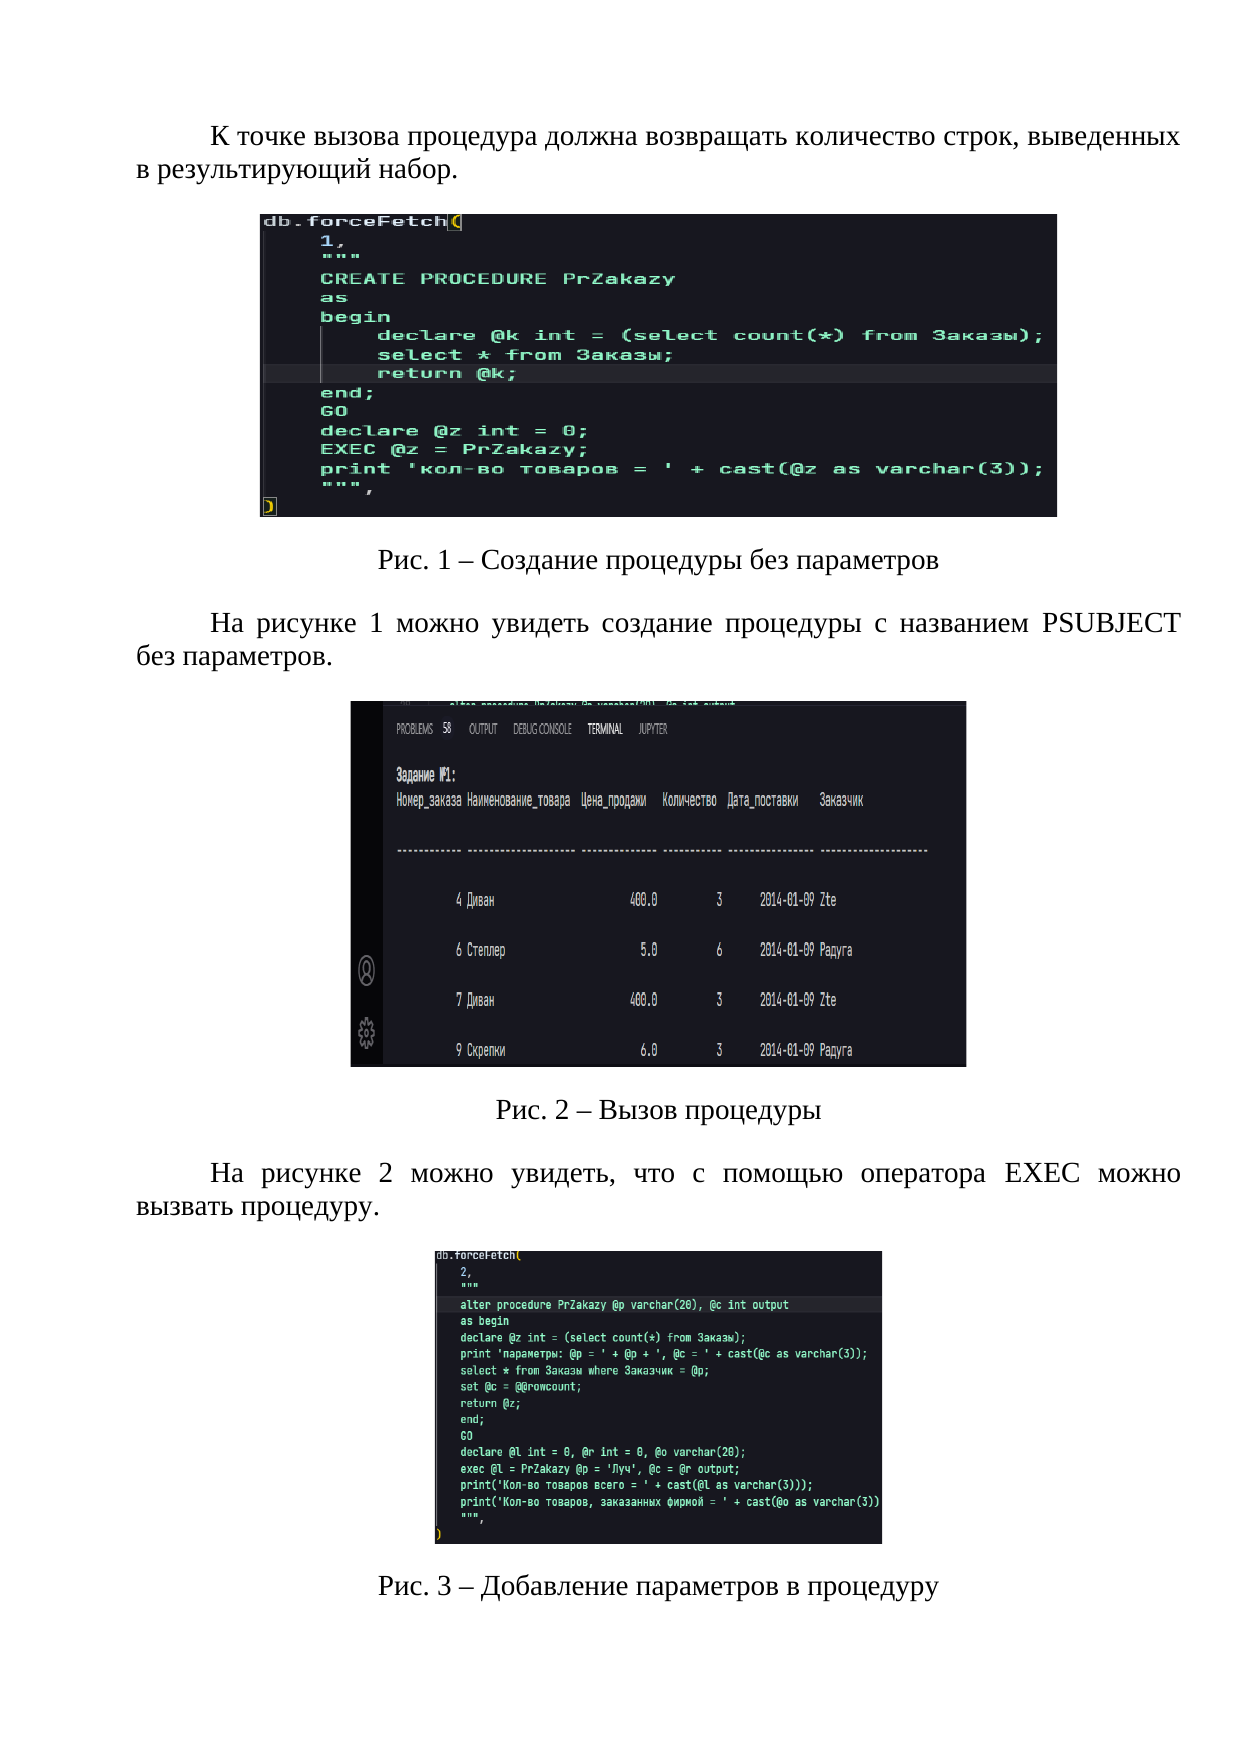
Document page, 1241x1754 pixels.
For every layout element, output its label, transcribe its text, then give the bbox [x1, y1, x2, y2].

picture [434, 1251, 883, 1544]
picture [259, 214, 1058, 517]
text На рисунке 1 можно увидеть создание процедуры с названием PSUBJECT без параметров. [136, 605, 1181, 672]
text Рис. 3 – Добавление параметров в процедуру [136, 1568, 1181, 1602]
picture [350, 701, 967, 1067]
text Рис. 2 – Вызов процедуры [136, 1092, 1181, 1126]
text На рисунке 2 можно увидеть, что с помощью оператора EXEC можно вызвать процедуру. [136, 1155, 1181, 1222]
text Рис. 1 – Создание процедуры без параметров [136, 542, 1181, 576]
text К точке вызова процедура должна возвращать количество строк, выведенных в результирующий набор. [136, 118, 1181, 185]
